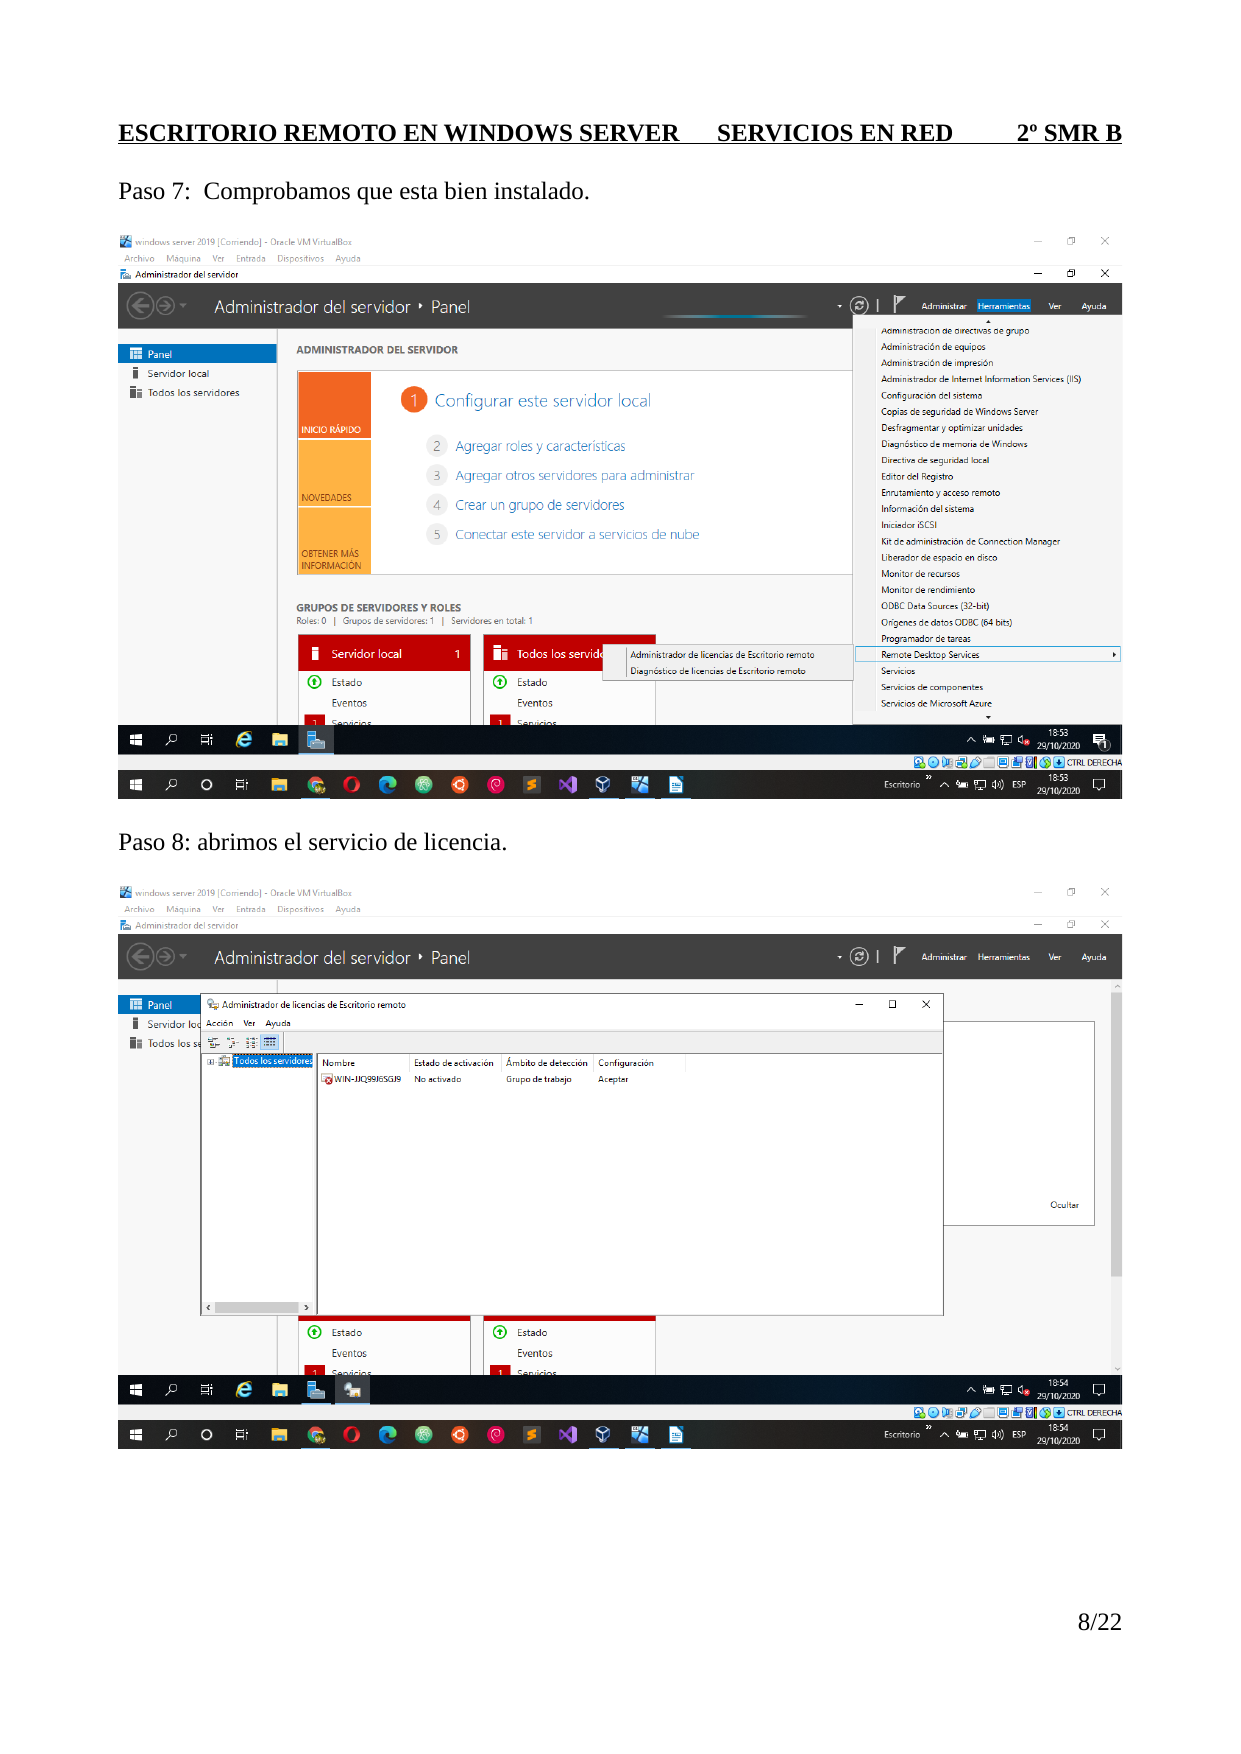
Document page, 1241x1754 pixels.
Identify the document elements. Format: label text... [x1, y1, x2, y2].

picture [118, 233, 1123, 799]
text Paso 8: abrimos el servicio de licencia. [118, 827, 1122, 856]
text Paso 7: Comprobamos que esta bien instalado. [118, 176, 1122, 205]
picture [118, 884, 1123, 1449]
